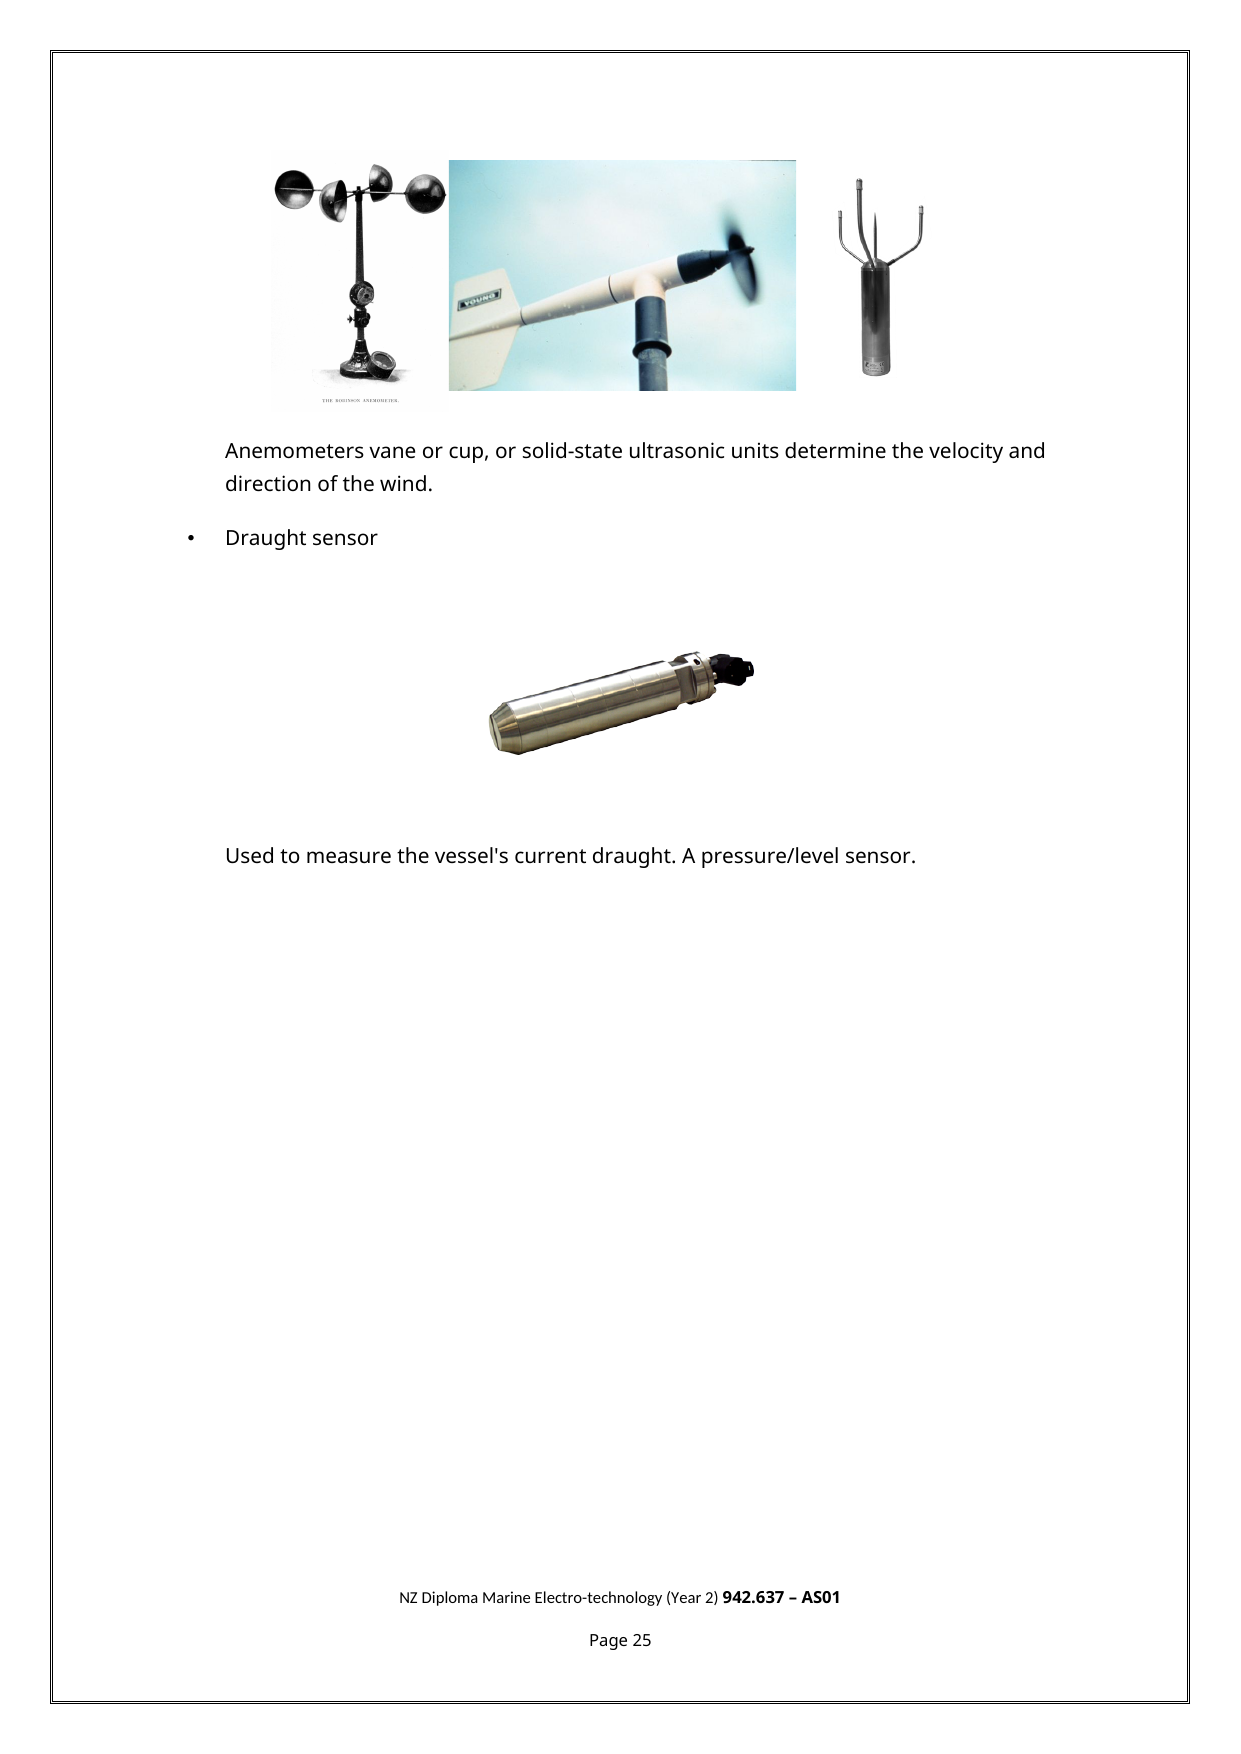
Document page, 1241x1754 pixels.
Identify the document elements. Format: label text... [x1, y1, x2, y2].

list Anemometers vane or cup, or solid-state ultrasonic units determine the velocity and direction of the wind. [187, 437, 1090, 498]
picture [271, 150, 970, 412]
list Used to measure the vessel's current draught. A pressure/level sensor. [187, 841, 1090, 870]
list Draught sensor [187, 523, 1090, 551]
picture [482, 576, 759, 817]
